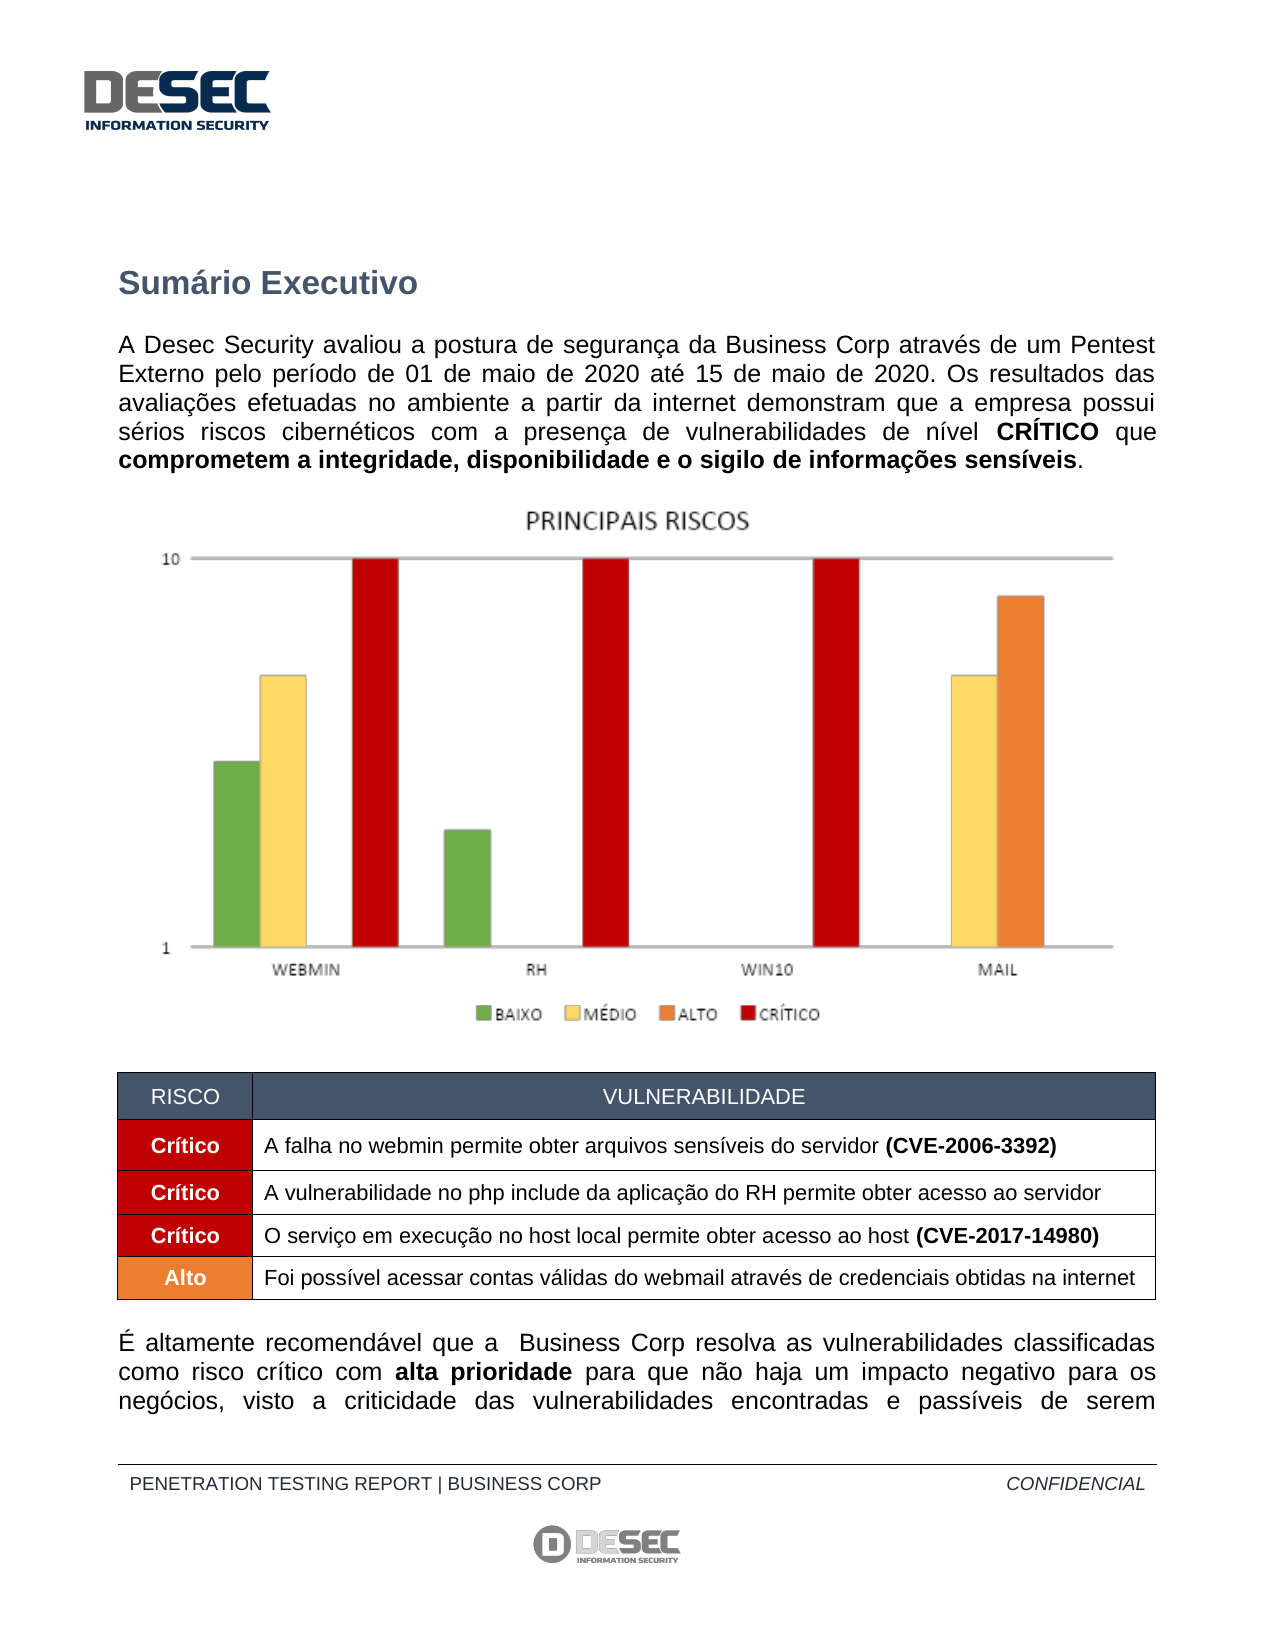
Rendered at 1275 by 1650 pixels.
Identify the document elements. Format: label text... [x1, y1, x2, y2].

table_cell A vulnerabilidade no php include da aplicação do RH permite obter acesso ao servidor [253, 1171, 1155, 1214]
table_header RISCO [118, 1073, 252, 1119]
table_cell Foi possível acessar contas válidas do webmail através de credenciais obtidas na internet [253, 1257, 1155, 1299]
picture [84, 71, 271, 130]
table_cell Crítico [118, 1215, 252, 1256]
picture [531, 1520, 684, 1568]
table_header VULNERABILIDADE [253, 1073, 1155, 1119]
text É altamente recomendável que a Business Corp resolva as vulnerabilidades classificadas como risco crítico com alta prioridade para que não haja um impacto negativo para os negócios, visto a criticidade das vulnerabilidades encontradas e passíveis de serem [118, 1328, 1157, 1415]
subtitle Sumário Executivo [118, 263, 1157, 302]
table_cell Crítico [118, 1171, 252, 1214]
table_cell O serviço em execução no host local permite obter acesso ao host (CVE-2017-14980) [253, 1215, 1155, 1256]
table_cell Crítico [118, 1120, 252, 1170]
table_cell Alto [118, 1257, 252, 1299]
text A Desec Security avaliou a postura de segurança da Business Corp através de um Pentest Externo pelo período de 01 de maio de 2020 até 15 de maio de 2020. Os resultados das avaliações efetuadas no ambiente a partir da internet demonstram que a empresa possui sérios riscos cibernéticos com a presença de vulnerabilidades de nível CRÍTICO que comprometem a integridade, disponibilidade e o sigilo de informações sensíveis. [118, 330, 1157, 474]
table_cell A falha no webmin permite obter arquivos sensíveis do servidor (CVE-2006-3392) [253, 1120, 1155, 1170]
picture [141, 502, 1134, 1044]
